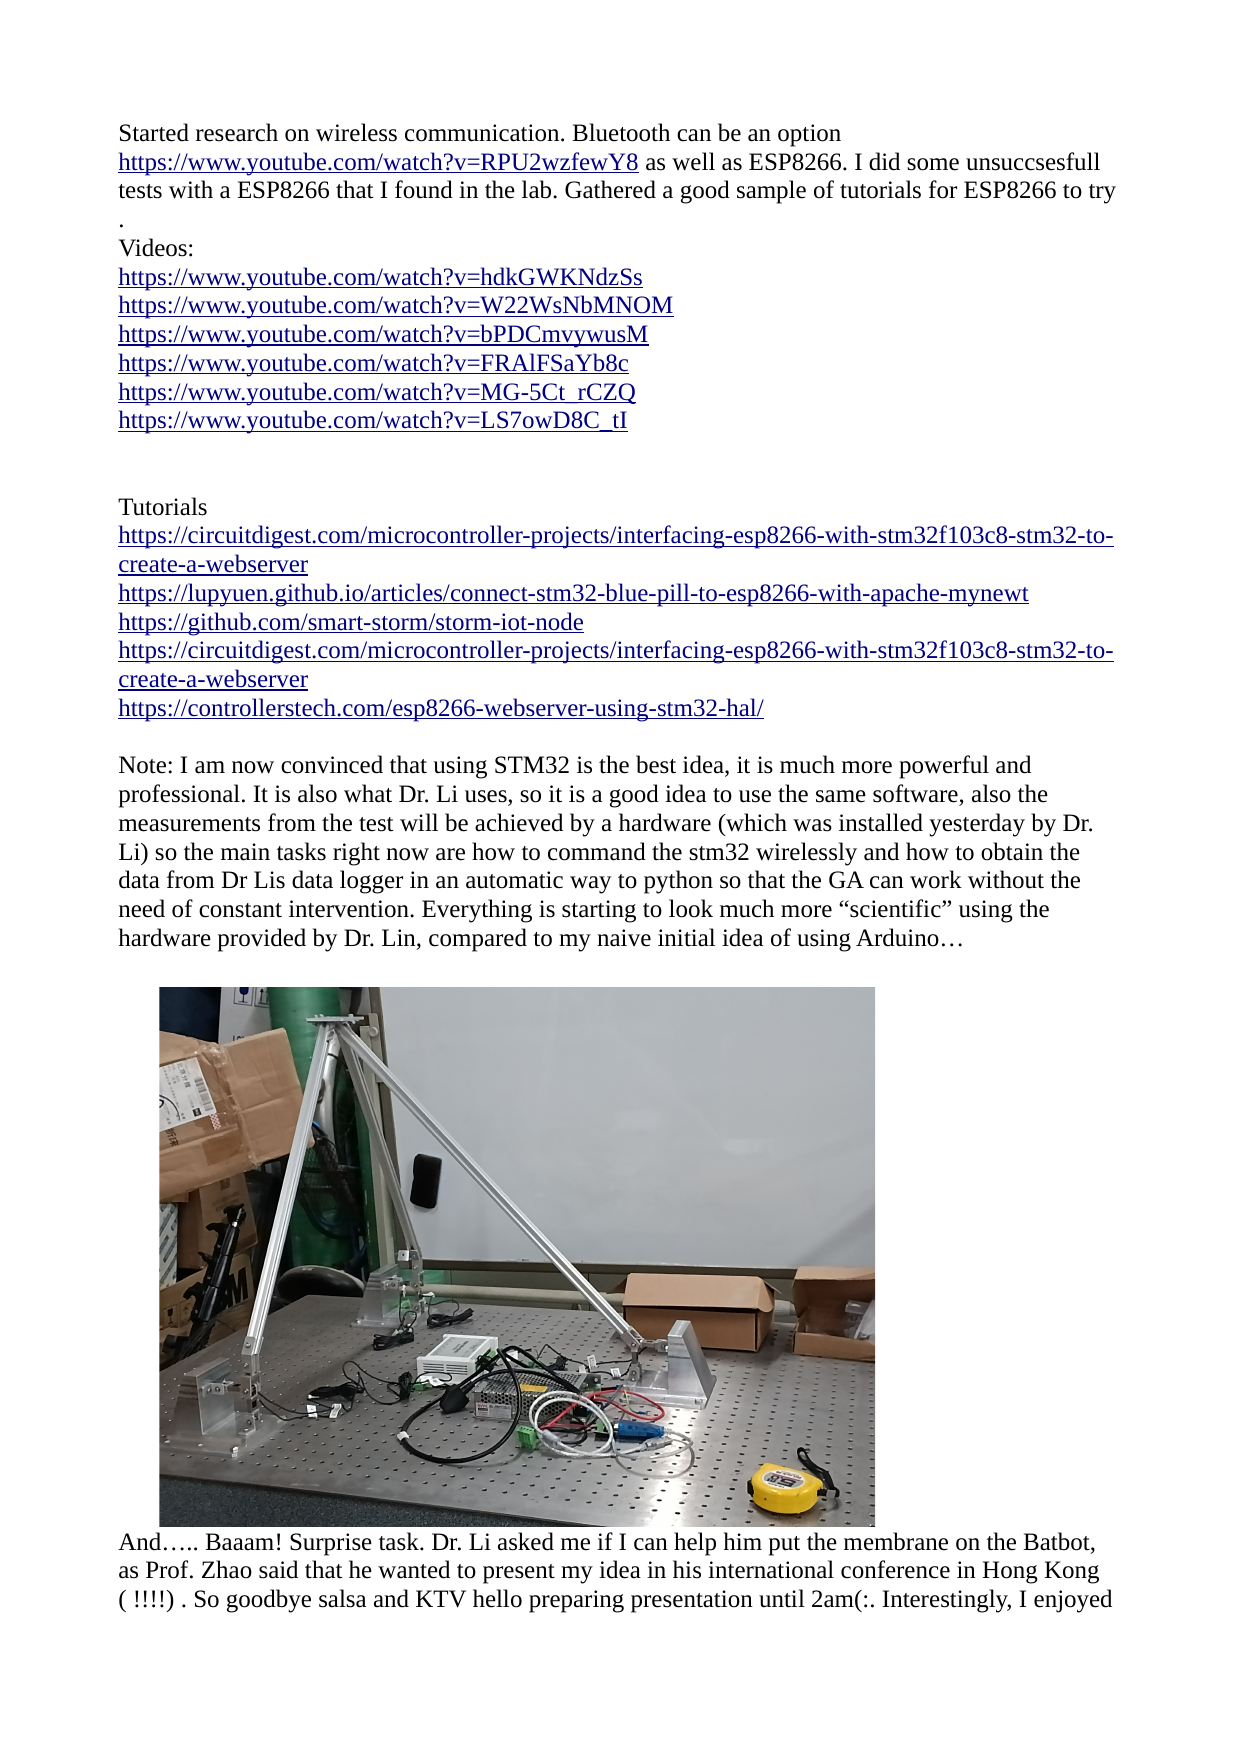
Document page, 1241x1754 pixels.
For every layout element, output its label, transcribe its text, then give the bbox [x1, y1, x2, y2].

text https://circuitdigest.com/microcontroller-projects/interfacing-esp8266-with-stm32f103c8-stm32-to-create-a-webserver [118, 636, 1122, 693]
text https://www.youtube.com/watch?v=hdkGWKNdzSs [118, 262, 1122, 291]
text Started research on wireless communication. Bluetooth can be an option https://www.youtube.com/watch?v=RPU2wzfewY8 as well as ESP8266. I did some unsuccsesfull tests with a ESP8266 that I found in the lab. Gathered a good sample of tutorials for ESP8266 to try . [118, 118, 1122, 233]
text https://www.youtube.com/watch?v=W22WsNbMNOM [118, 291, 1122, 319]
text https://github.com/smart-storm/storm-iot-node [118, 607, 1122, 636]
text Videos: [118, 233, 1122, 262]
text https://www.youtube.com/watch?v=bPDCmvywusM [118, 319, 1122, 348]
text And….. Baaam! Surprise task. Dr. Li asked me if I can help him put the membrane on the Batbot, as Prof. Zhao said that he wanted to present my idea in his international conference in Hong Kong ( !!!!) . So goodbye salsa and KTV hello preparing presentation until 2am(:. Interestingly, I enjoyed [118, 1527, 1122, 1613]
picture [159, 987, 876, 1527]
text https://www.youtube.com/watch?v=MG-5Ct_rCZQ [118, 377, 1122, 406]
text https://lupyuen.github.io/articles/connect-stm32-blue-pill-to-esp8266-with-apache-mynewt [118, 578, 1122, 607]
text https://www.youtube.com/watch?v=FRAlFSaYb8c [118, 348, 1122, 377]
text Tutorials [118, 492, 1122, 521]
text Note: I am now convinced that using STM32 is the best idea, it is much more powerful and professional. It is also what Dr. Li uses, so it is a good idea to use the same software, also the measurements from the test will be achieved by a hardware (which was installed yesterday by Dr. Li) so the main tasks right now are how to command the stm32 wirelessly and how to obtain the data from Dr Lis data logger in an automatic way to python so that the GA can work without the need of constant intervention. Everything is starting to look much more “scientific” using the hardware provided by Dr. Lin, compared to my naive initial idea of using Arduino… [118, 751, 1122, 952]
text https://www.youtube.com/watch?v=LS7owD8C_tI [118, 406, 1122, 434]
text https://circuitdigest.com/microcontroller-projects/interfacing-esp8266-with-stm32f103c8-stm32-to-create-a-webserver [118, 521, 1122, 578]
text https://controllerstech.com/esp8266-webserver-using-stm32-hal/ [118, 693, 1122, 722]
